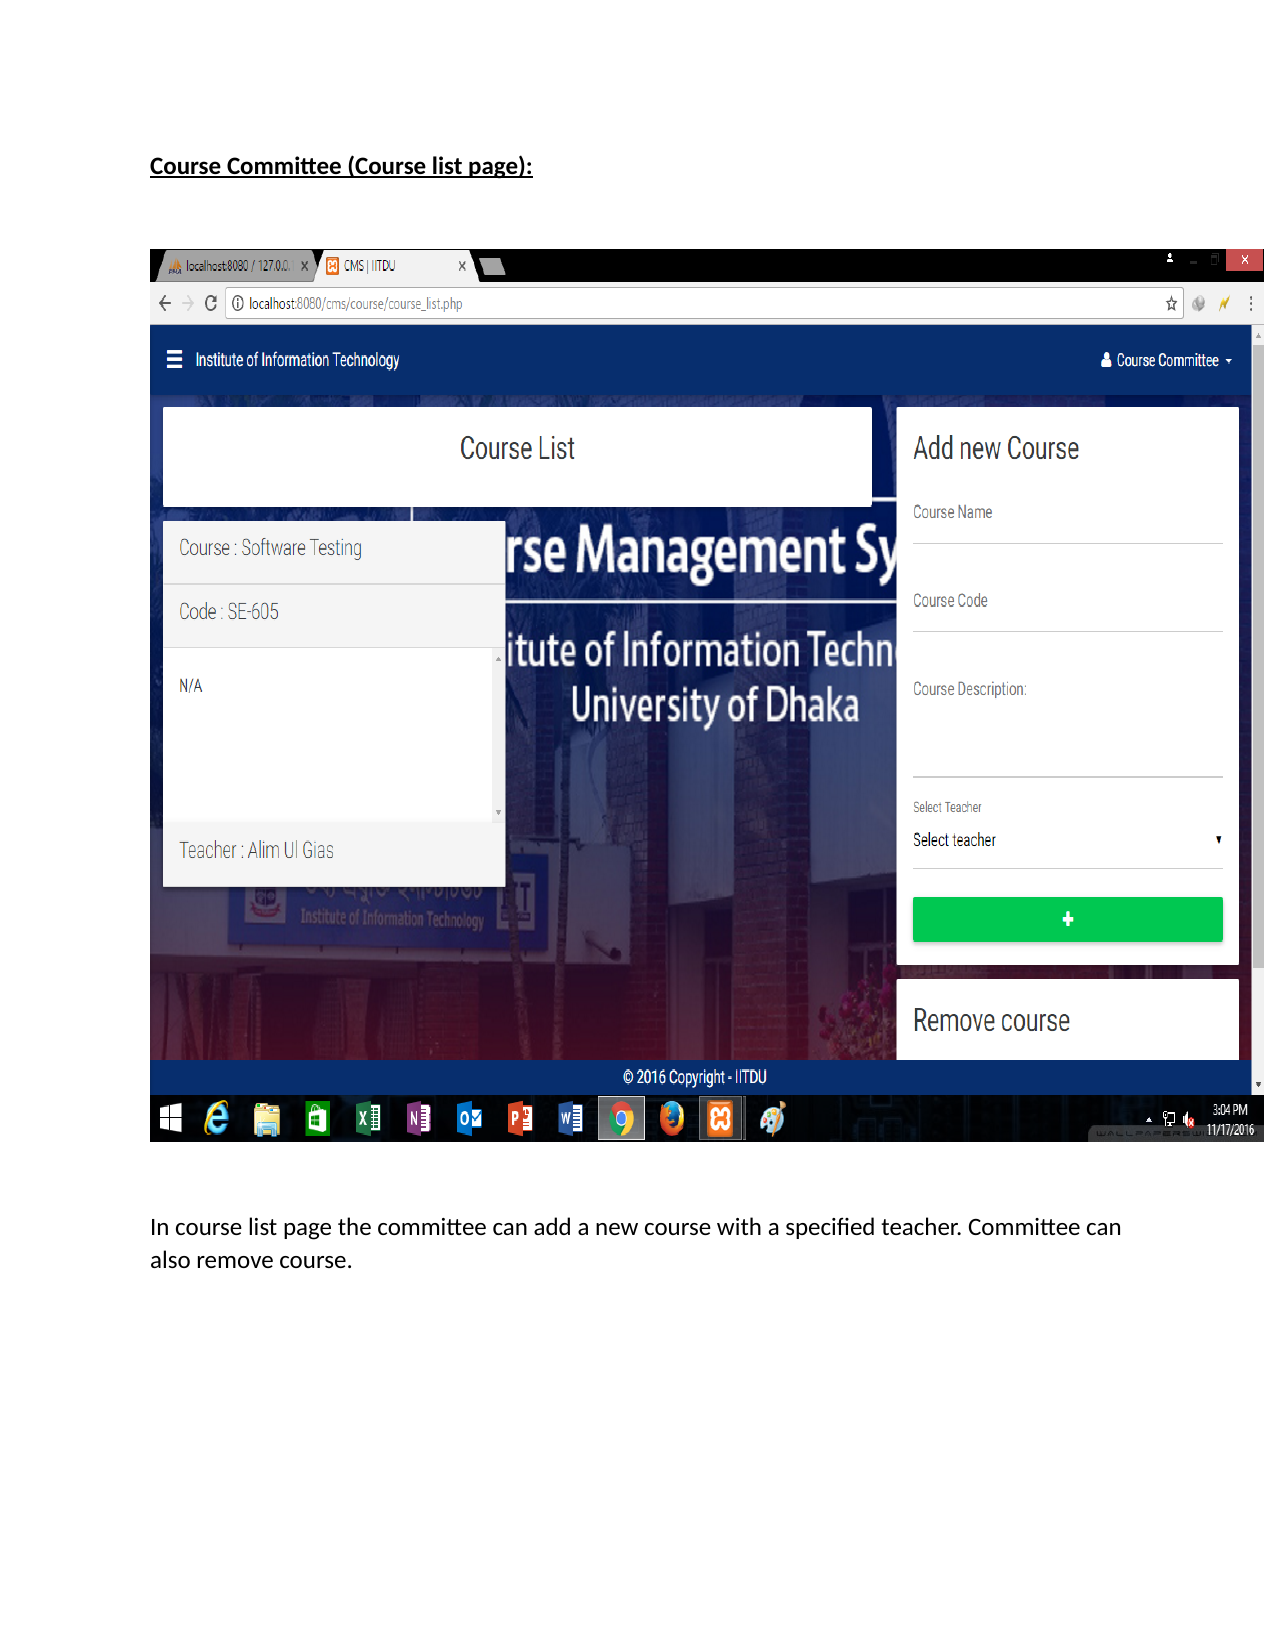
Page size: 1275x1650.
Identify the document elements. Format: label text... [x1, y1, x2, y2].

text In course list page the committee can add a new course with a specified teacher. Committee can also remove course. [150, 1212, 1125, 1275]
picture [150, 249, 1264, 1142]
text Course Committee (Course list page): [150, 150, 1125, 181]
